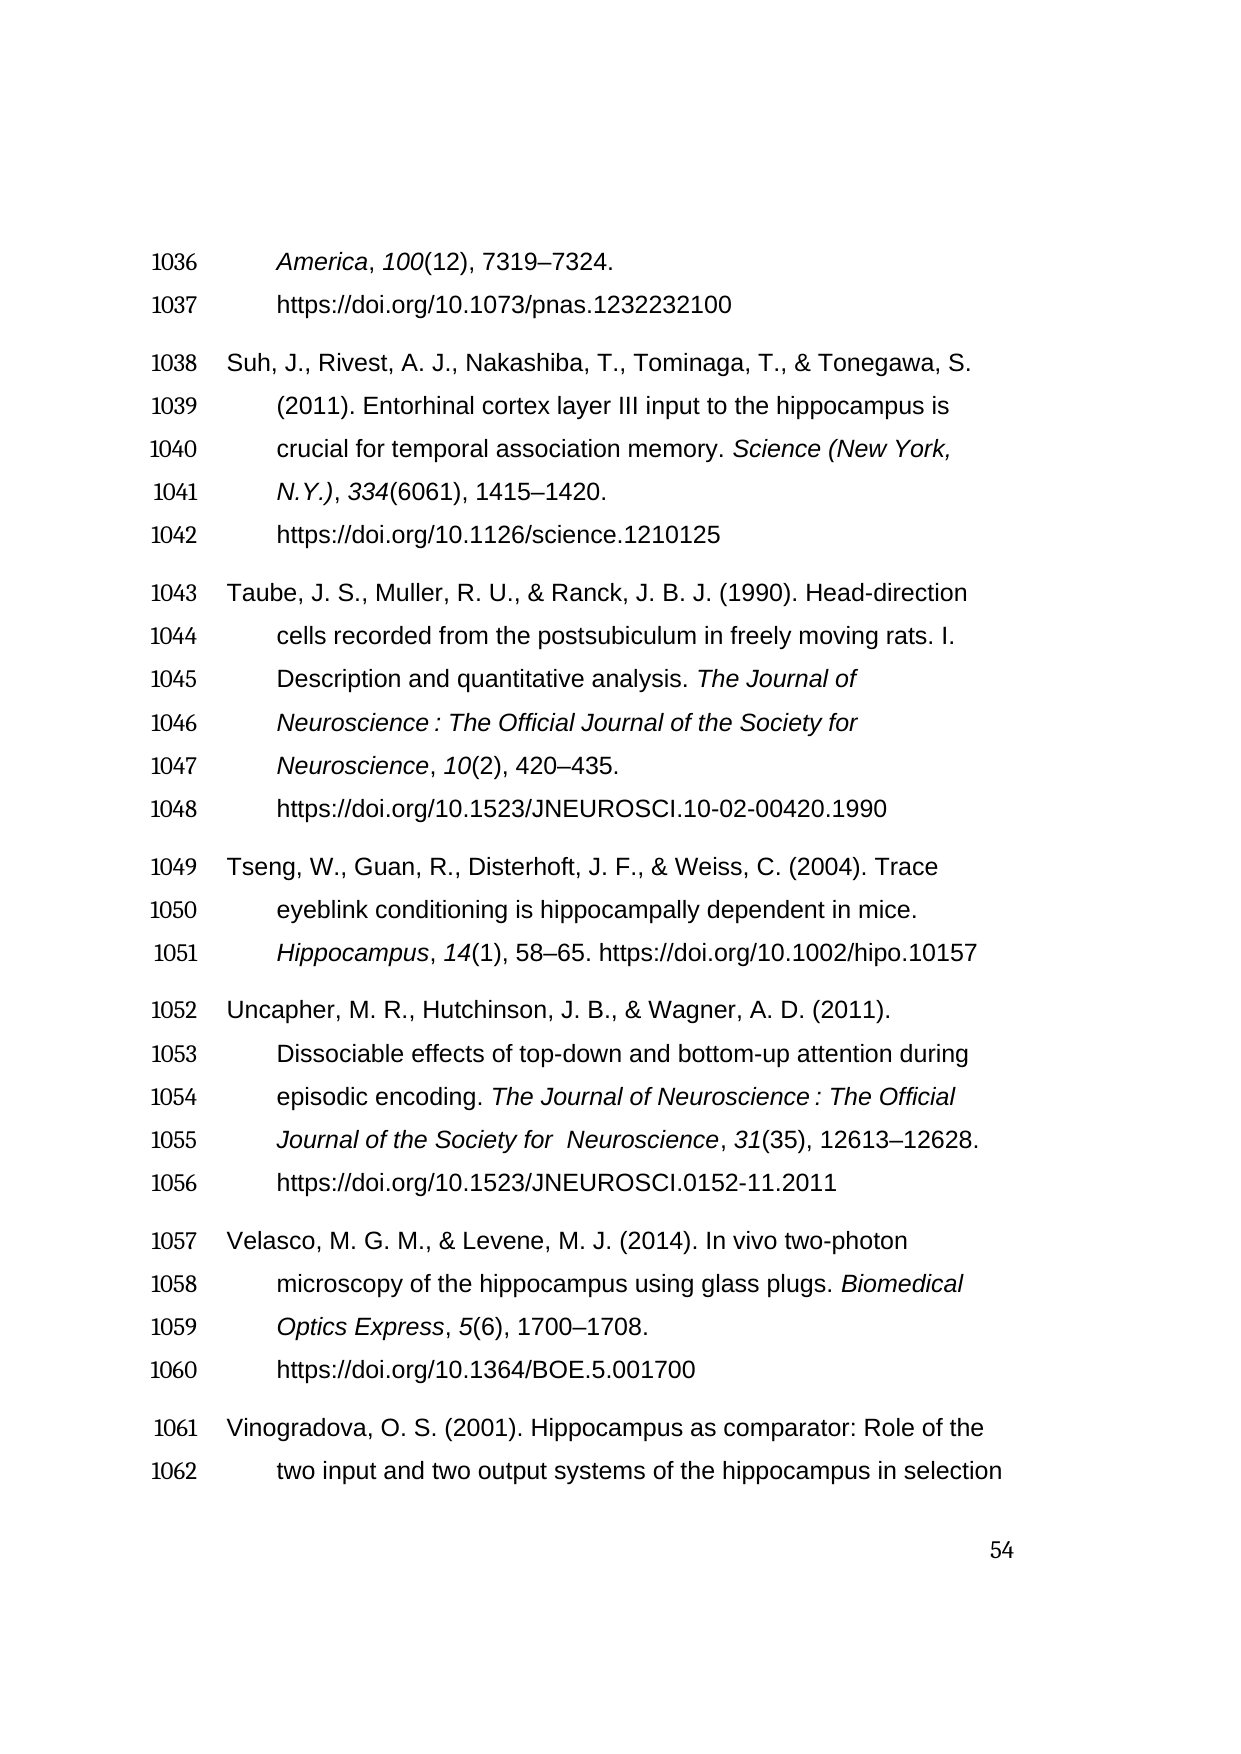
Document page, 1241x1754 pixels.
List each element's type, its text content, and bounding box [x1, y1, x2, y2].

text Taube, J. S., Muller, R. U., & Ranck, J. B. J. (1990). Head-direction cells recorded from the postsubiculum in freely moving rats. I. Description and quantitative analysis. The Journal of Neuroscience : The Official Journal of the Society for Neuroscience, 10(2), 420–435. https://doi.org/10.1523/JNEUROSCI.10-02-00420.1990 [226, 578, 1014, 823]
text Uncapher, M. R., Hutchinson, J. B., & Wagner, A. D. (2011). Dissociable effects of top-down and bottom-up attention during episodic encoding. The Journal of Neuroscience : The Official Journal of the Society for Neuroscience, 31(35), 12613–12628. https://doi.org/10.1523/JNEUROSCI.0152-11.2011 [226, 996, 1014, 1197]
text America, 100(12), 7319–7324. https://doi.org/10.1073/pnas.1232232100 [226, 247, 1014, 319]
text Velasco, M. G. M., & Levene, M. J. (2014). In vivo two-photon microscopy of the hippocampus using glass plugs. Biomedical Optics Express, 5(6), 1700–1708. https://doi.org/10.1364/BOE.5.001700 [226, 1226, 1014, 1384]
text Suh, J., Rivest, A. J., Nakashiba, T., Tominaga, T., & Tonegawa, S. (2011). Entorhinal cortex layer III input to the hippocampus is crucial for temporal association memory. Science (New York, N.Y.), 334(6061), 1415–1420. https://doi.org/10.1126/science.1210125 [226, 348, 1014, 549]
text Vinogradova, O. S. (2001). Hippocampus as comparator: Role of the two input and two output systems of the hippocampus in selection [226, 1413, 1014, 1485]
text Tseng, W., Guan, R., Disterhoft, J. F., & Weiss, C. (2004). Trace eyeblink conditioning is hippocampally dependent in mice. Hippocampus, 14(1), 58–65. https://doi.org/10.1002/hipo.10157 [226, 852, 1014, 967]
